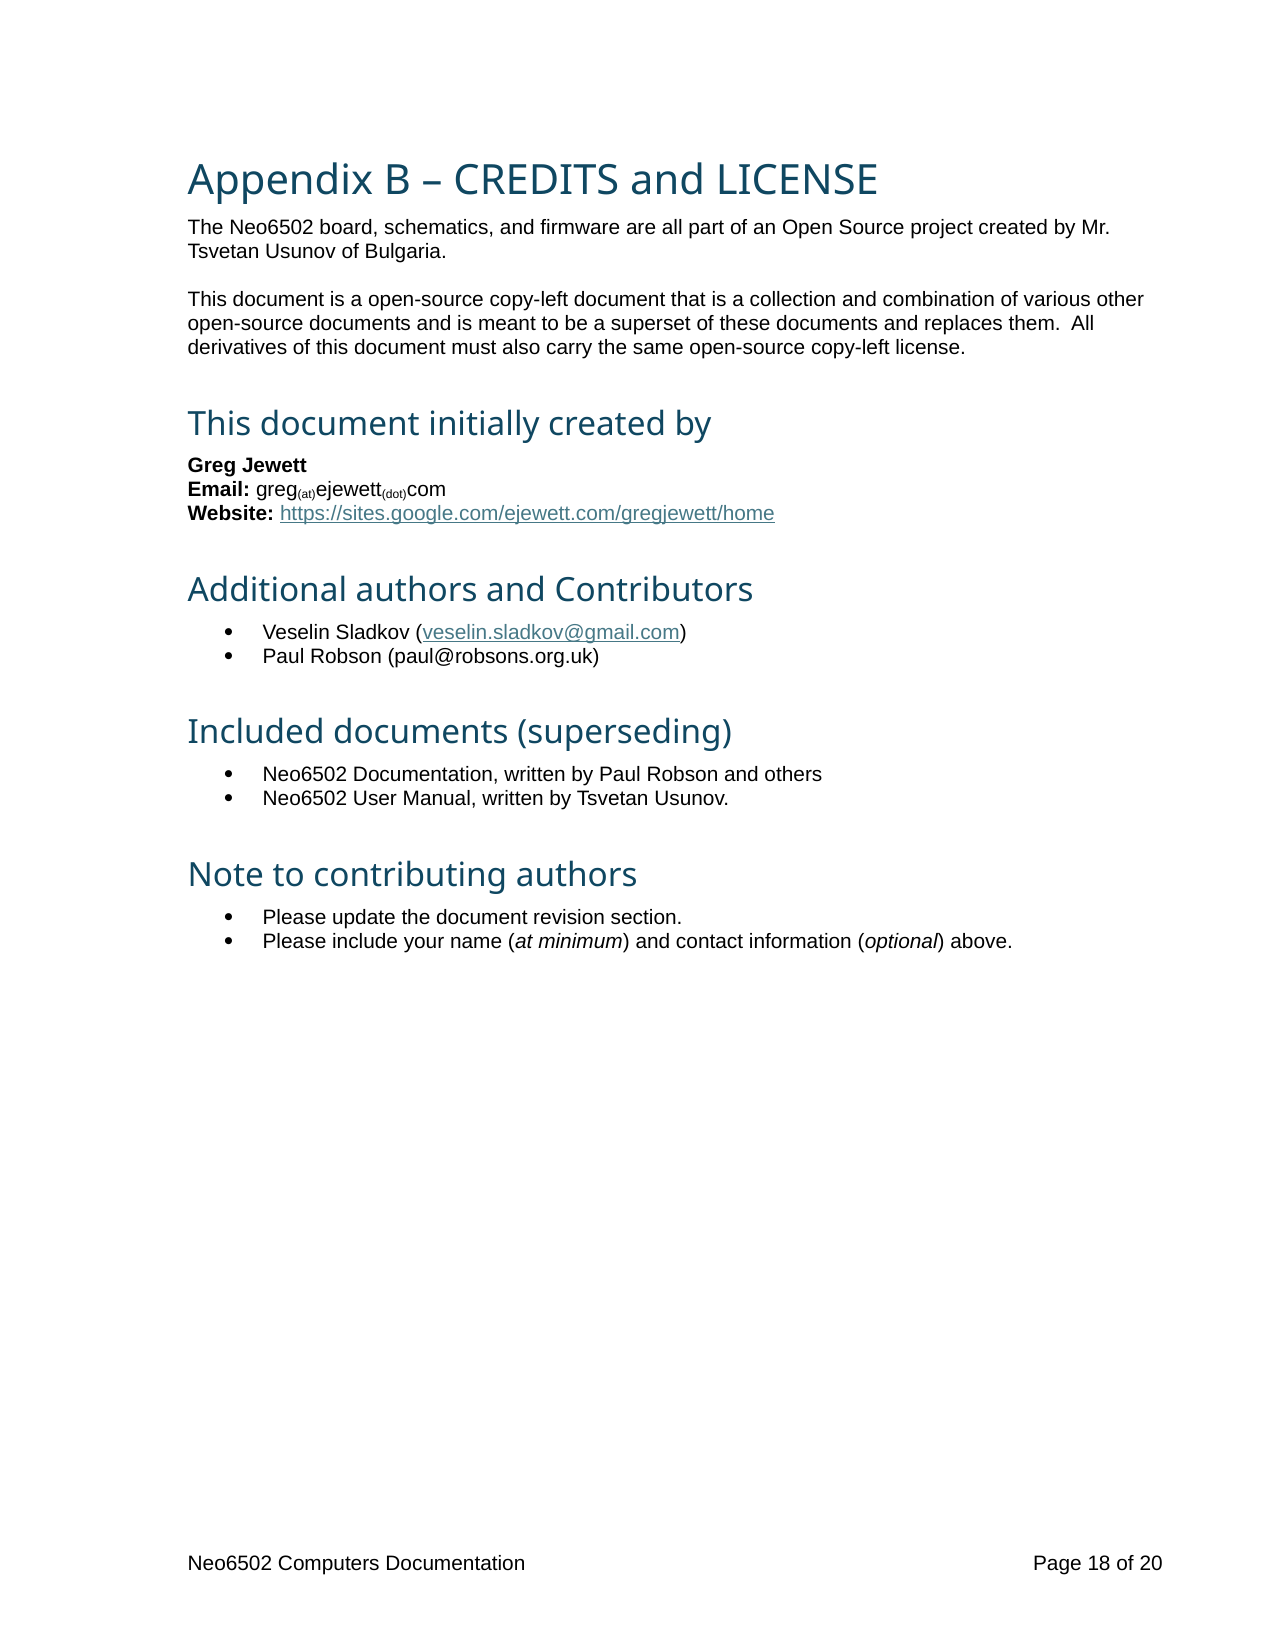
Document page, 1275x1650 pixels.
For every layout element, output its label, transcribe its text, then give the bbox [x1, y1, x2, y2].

text This document is a open-source copy-left document that is a collection and combination of various other open-source documents and is meant to be a superset of these documents and replaces them. All derivatives of this document must also carry the same open-source copy-left license. [187, 287, 1162, 359]
list Veselin Sladkov (veselin.sladkov@gmail.com) [225, 619, 1162, 643]
list Please update the document revision section. [225, 904, 1162, 928]
subtitle Note to contributing authors [187, 851, 1162, 896]
subtitle This document initially created by [187, 399, 1162, 445]
subtitle Included documents (superseding) [187, 708, 1162, 754]
list Neo6502 User Manual, written by Tsvetan Usunov. [225, 786, 1162, 810]
list Neo6502 Documentation, written by Paul Robson and others [225, 762, 1162, 786]
text The Neo6502 board, schematics, and firmware are all part of an Open Source project created by Mr. Tsvetan Usunov of Bulgaria. [187, 215, 1162, 263]
subtitle Appendix B – CREDITS and LICENSE [187, 150, 1162, 207]
list Please include your name (at minimum) and contact information (optional) above. [225, 928, 1162, 953]
subtitle Additional authors and Contributors [187, 566, 1162, 611]
text Greg Jewett Email: greg(at)ejewett(dot)com Website: https://sites.google.com/ejewett.com/gregjewett/home [187, 453, 1162, 525]
list Paul Robson (paul@robsons.org.uk) [225, 643, 1162, 668]
